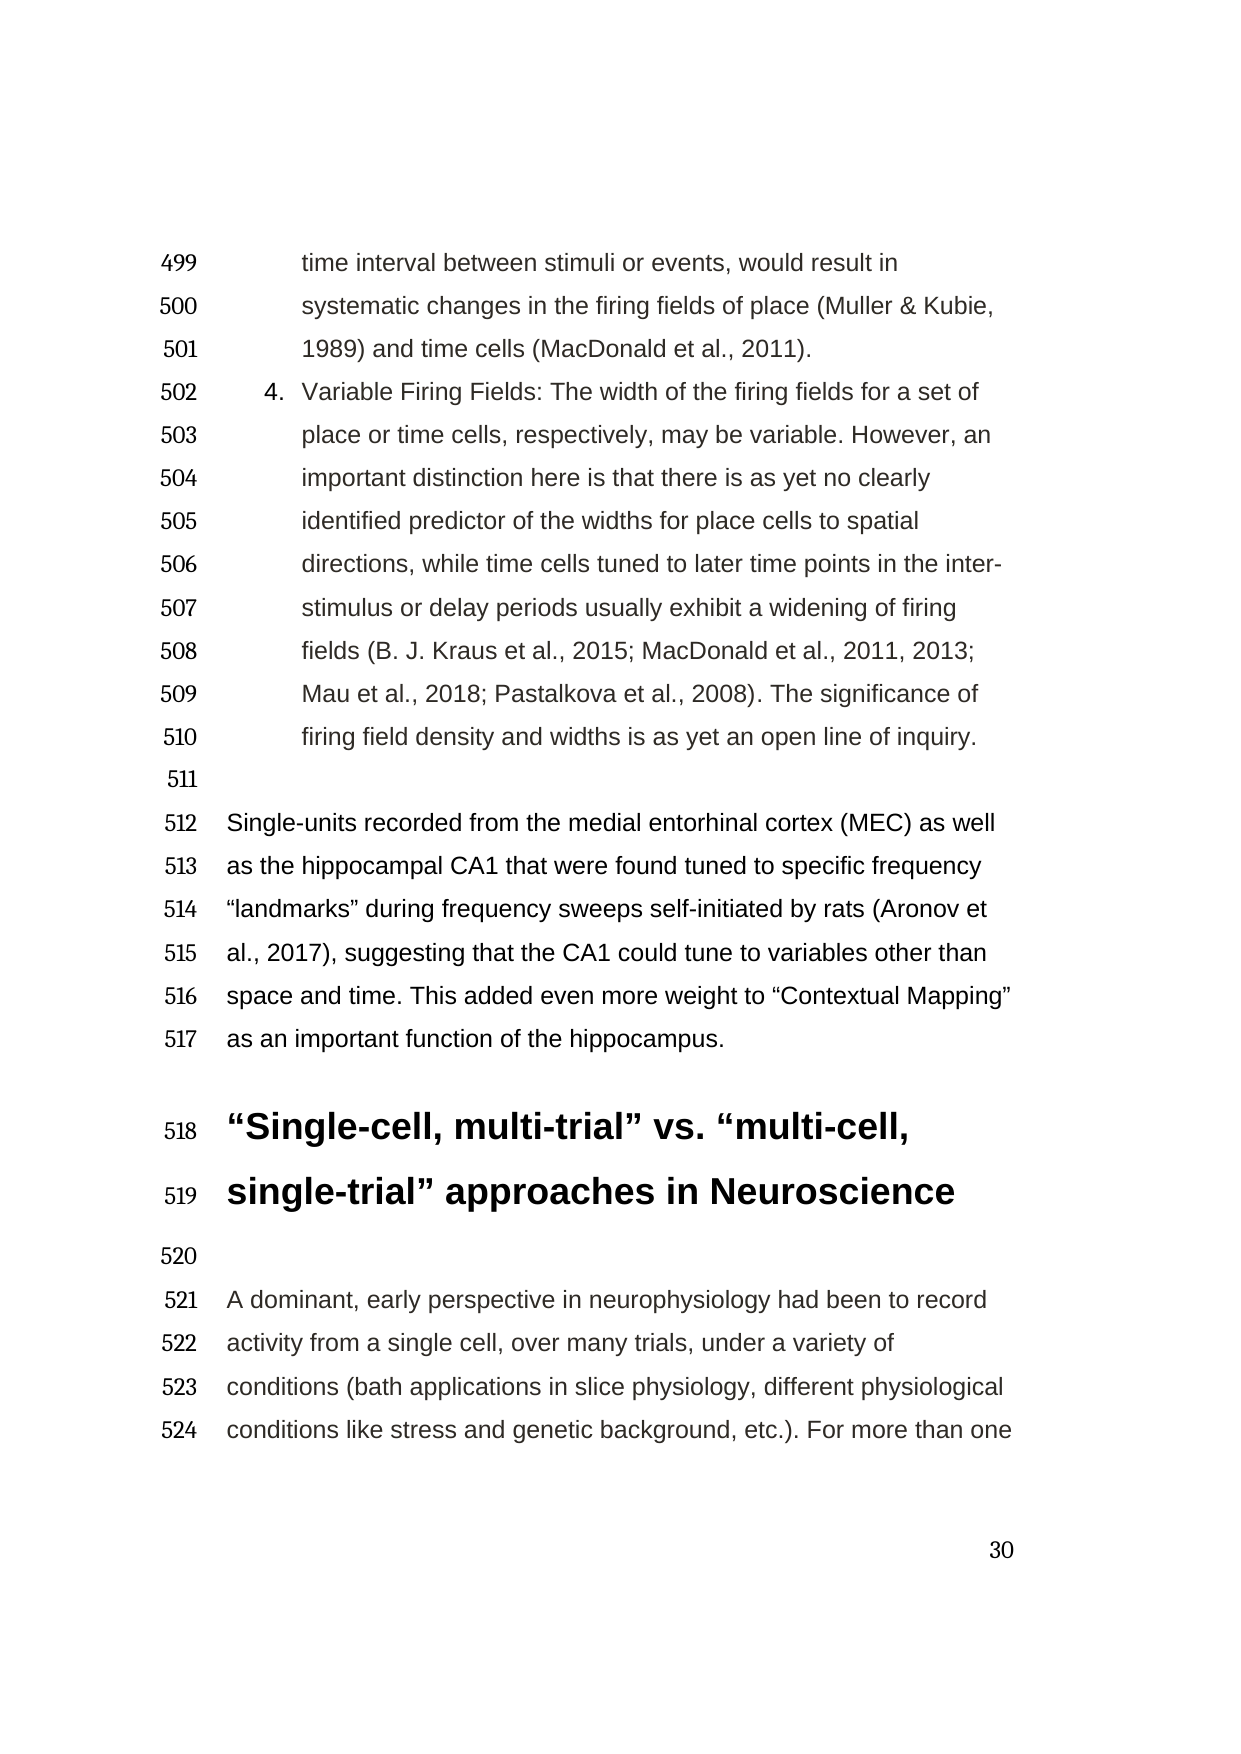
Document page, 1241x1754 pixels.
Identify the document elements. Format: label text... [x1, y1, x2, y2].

list Variable Firing Fields: The width of the firing fields for a set of place or time cells, respectively, may be variable. However, an important distinction here is that there is as yet no clearly identified predictor of the widths for place cells to spatial directions, while time cells tuned to later time points in the inter-stimulus or delay periods usually exhibit a widening of firing fields (B. J. Kraus et al., 2015; MacDonald et al., 2011, 2013; Mau et al., 2018; Pastalkova et al., 2008). The significance of firing field density and widths is as yet an open line of inquiry. [264, 377, 1014, 751]
text Single-units recorded from the medial entorhinal cortex (MEC) as well as the hippocampal CA1 that were found tuned to specific frequency “landmarks” during frequency sweeps self-initiated by rats (Aronov et al., 2017), suggesting that the CA1 could tune to variables other than space and time. This added even more weight to “Contextual Mapping” as an important function of the hippocampus. [226, 808, 1014, 1053]
list time interval between stimuli or events, would result in systematic changes in the firing fields of place (Muller & Kubie, 1989) and time cells (MacDonald et al., 2011). [264, 248, 1014, 363]
text A dominant, early perspective in neurophysiology had been to record activity from a single cell, over many trials, under a variety of conditions (bath applications in slice physiology, different physiological conditions like stress and genetic background, etc.). For more than one [226, 1285, 1014, 1443]
subtitle “Single-cell, multi-trial” vs. “multi-cell, single-trial” approaches in Neuroscience [226, 1104, 1014, 1212]
